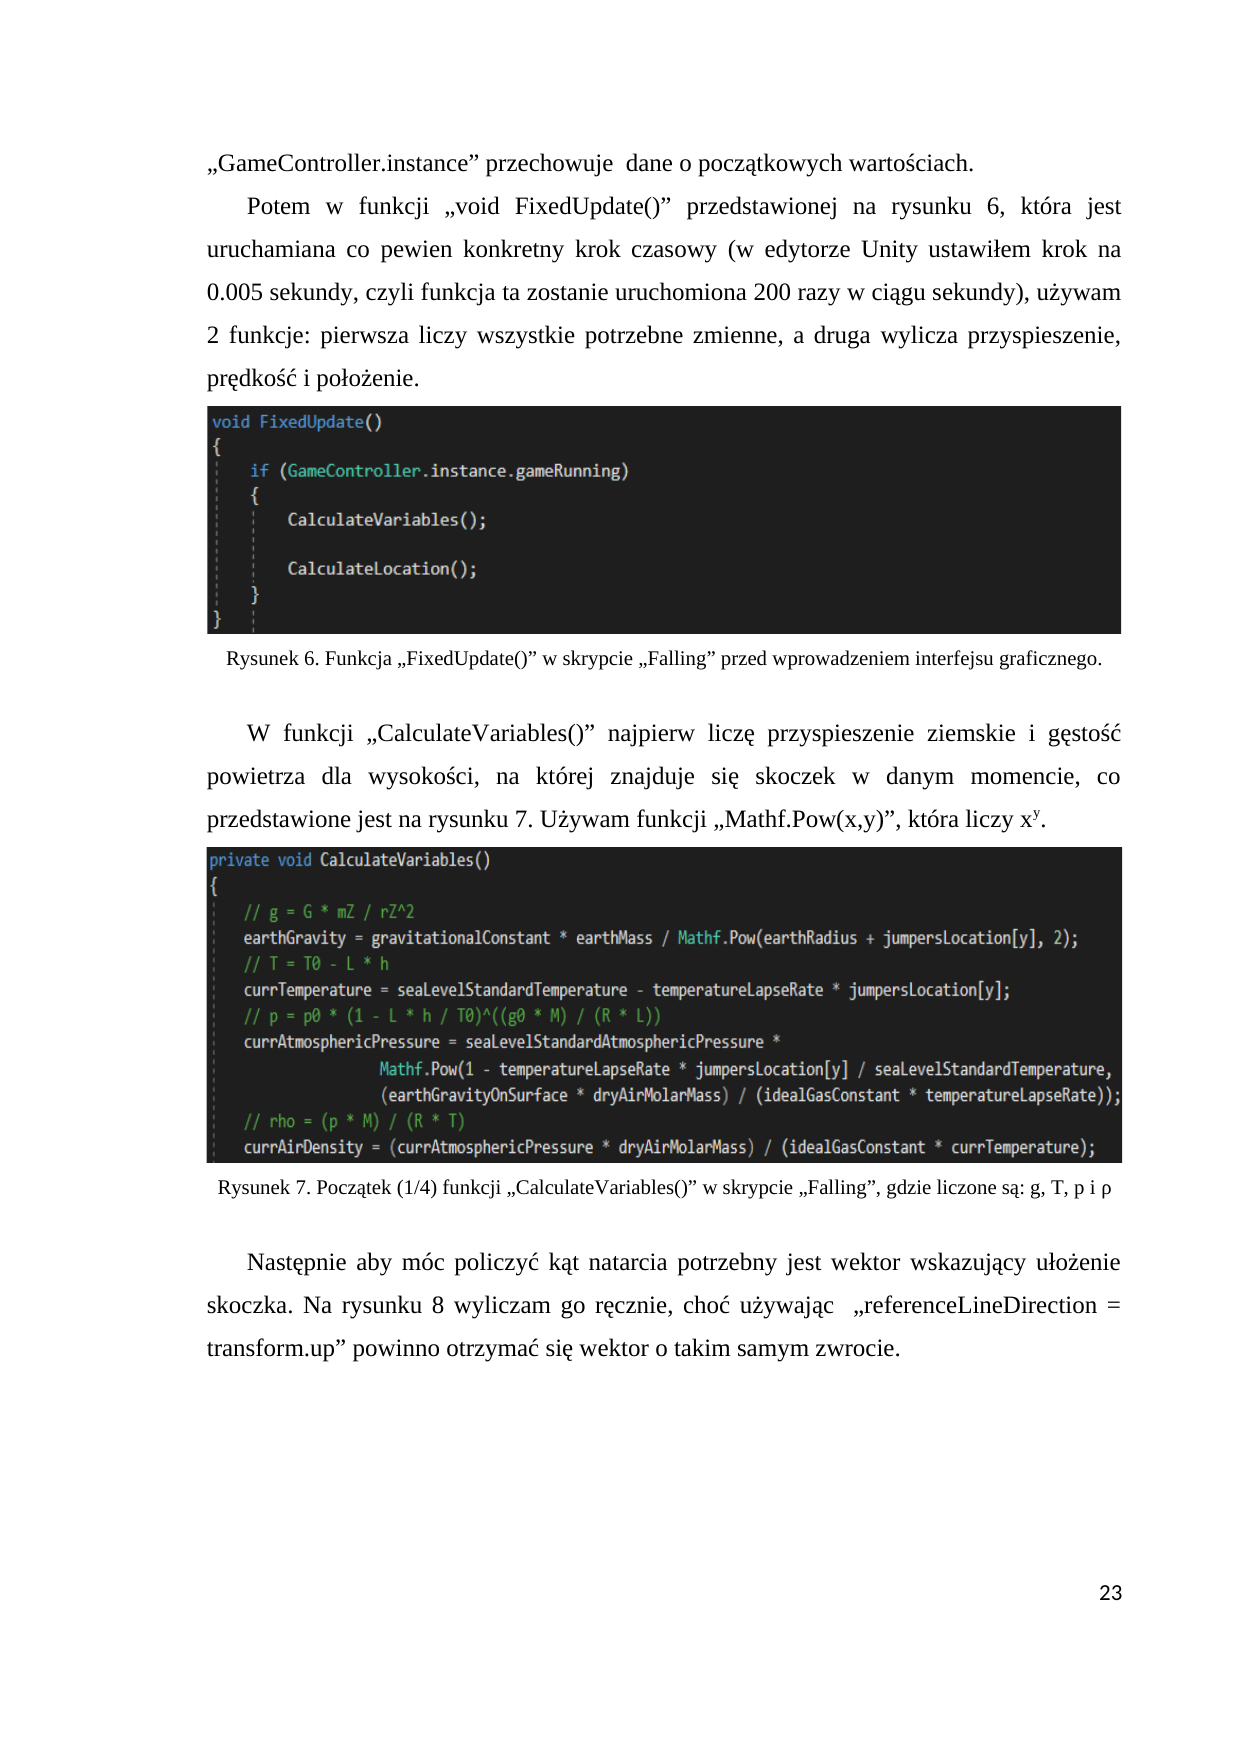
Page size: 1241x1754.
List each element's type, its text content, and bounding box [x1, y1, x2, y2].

text „GameController.instance” przechowuje dane o początkowych wartościach. [207, 148, 1122, 176]
picture [206, 847, 1123, 1163]
text Rysunek 6. Funkcja „FixedUpdate()” w skrypcie „Falling” przed wprowadzeniem interfejsu graficznego. [207, 634, 1122, 670]
text Rysunek 7. Początek (1/4) funkcji „CalculateVariables()” w skrypcie „Falling”, gdzie liczone są: g, T, p i ρ [207, 1163, 1122, 1199]
picture [207, 406, 1122, 634]
text Potem w funkcji „void FixedUpdate()” przedstawionej na rysunku 6, która jest uruchamiana co pewien konkretny krok czasowy (w edytorze Unity ustawiłem krok na 0.005 sekundy, czyli funkcja ta zostanie uruchomiona 200 razy w ciągu sekundy), używam 2 funkcje: pierwsza liczy wszystkie potrzebne zmienne, a druga wylicza przyspieszenie, prędkość i położenie. [207, 191, 1122, 392]
text W funkcji „CalculateVariables()” najpierw liczę przyspieszenie ziemskie i gęstość powietrza dla wysokości, na której znajduje się skoczek w danym momencie, co przedstawione jest na rysunku 7. Używam funkcji „Mathf.Pow(x,y)”, która liczy xy. [207, 718, 1122, 833]
text Następnie aby móc policzyć kąt natarcia potrzebny jest wektor wskazujący ułożenie skoczka. Na rysunku 8 wyliczam go ręcznie, choć używając „referenceLineDirection = transform.up” powinno otrzymać się wektor o takim samym zwrocie. [207, 1247, 1122, 1362]
